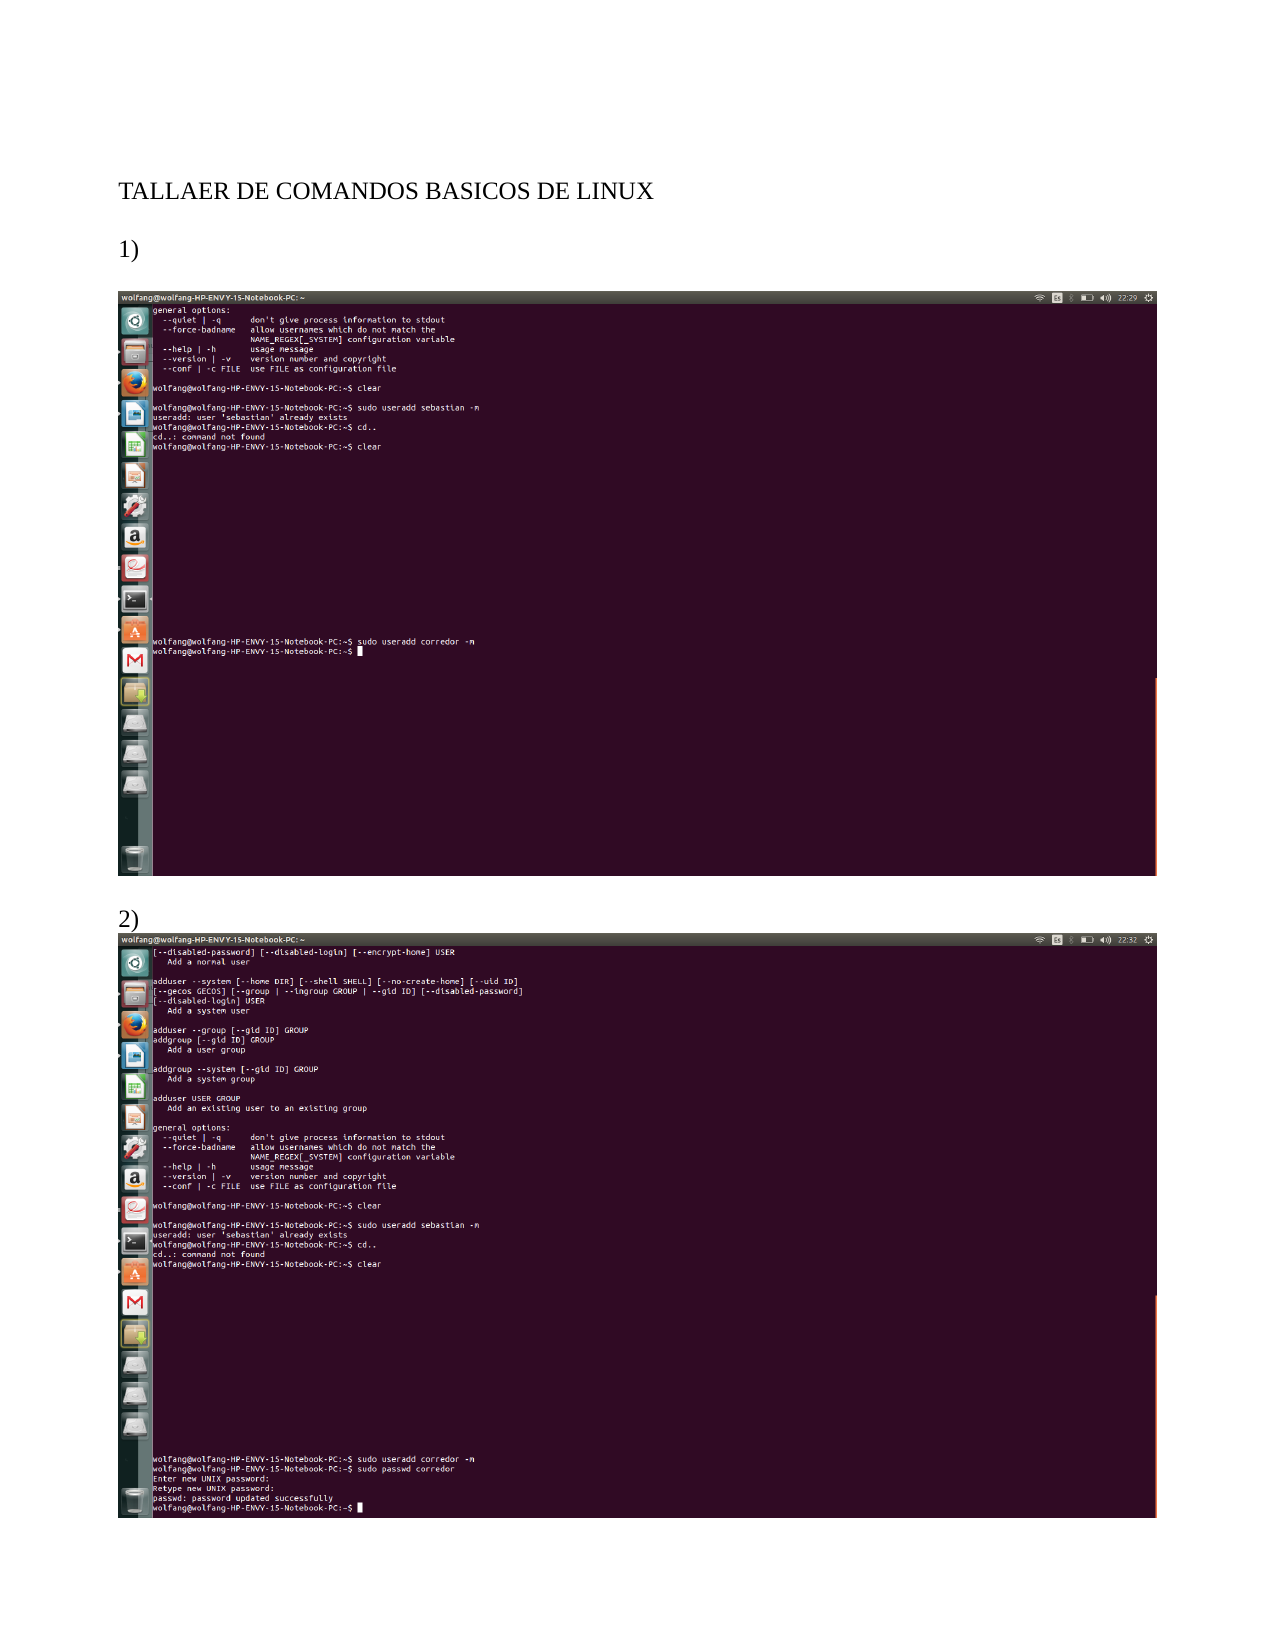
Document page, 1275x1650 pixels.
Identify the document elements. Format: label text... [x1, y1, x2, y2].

picture [118, 291, 1157, 876]
text 2) [118, 904, 1157, 933]
text 1) [118, 234, 1157, 263]
text TALLAER DE COMANDOS BASICOS DE LINUX [118, 176, 1157, 205]
picture [118, 933, 1157, 1518]
